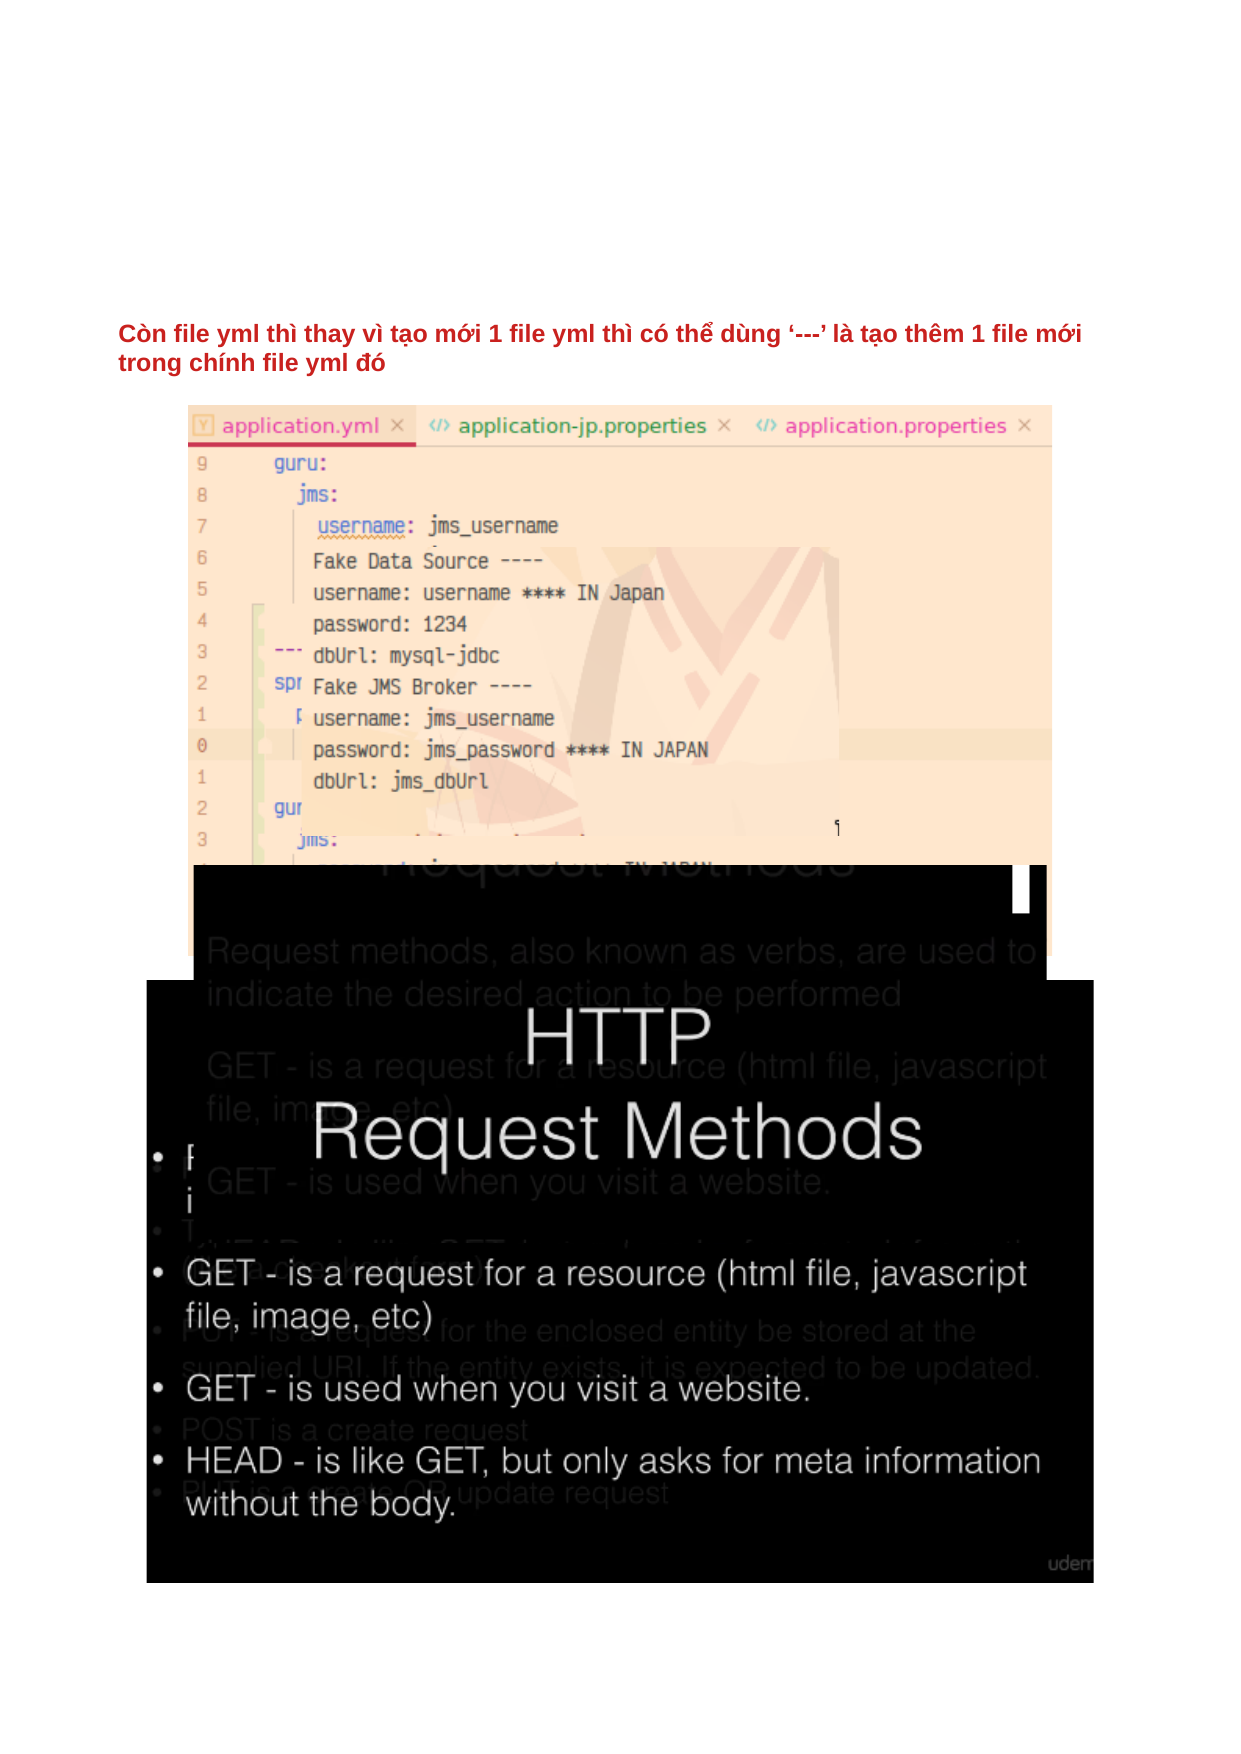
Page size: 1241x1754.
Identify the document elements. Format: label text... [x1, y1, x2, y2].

text Còn file yml thì thay vì tạo mới 1 file yml thì có thể dùng ‘---’ là tạo thêm 1 file mới trong chính file yml đó [118, 319, 1122, 377]
picture [146, 405, 1094, 1583]
